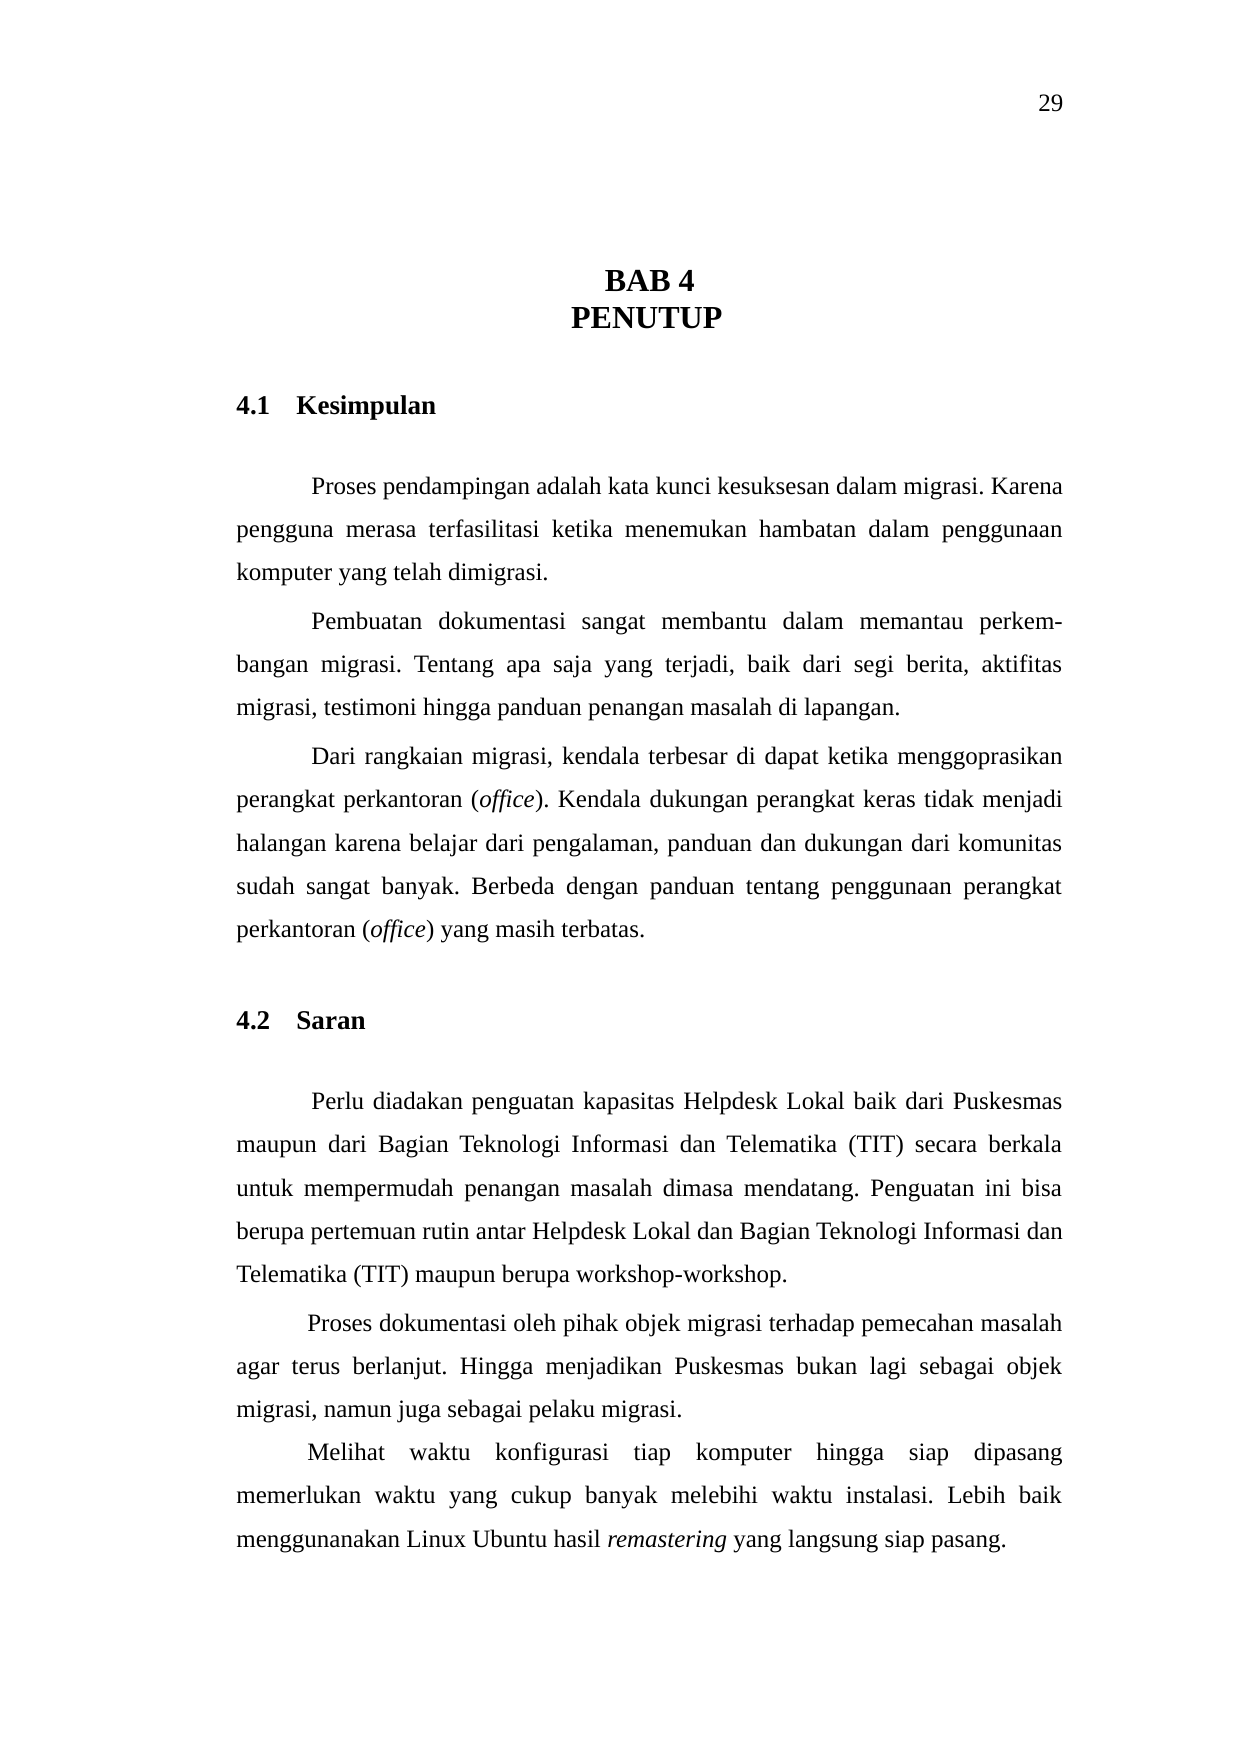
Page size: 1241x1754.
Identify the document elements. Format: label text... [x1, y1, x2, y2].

text Perlu diadakan penguatan kapasitas Helpdesk Lokal baik dari Puskesmas maupun dari Bagian Teknologi Informasi dan Telematika (TIT) secara berkala untuk mempermudah penangan masalah dimasa mendatang. Penguatan ini bisa berupa pertemuan rutin antar Helpdesk Lokal dan Bagian Teknologi Informasi dan Telematika (TIT) maupun berupa workshop-workshop. [236, 1086, 1063, 1288]
subtitle Kesimpulan [236, 389, 1063, 420]
text Pembuatan dokumentasi sangat membantu dalam memantau perkem-bangan migrasi. Tentang apa saja yang terjadi, baik dari segi berita, aktifitas migrasi, testimoni hingga panduan penangan masalah di lapangan. [236, 606, 1063, 721]
text Proses dokumentasi oleh pihak objek migrasi terhadap pemecahan masalah agar terus berlanjut. Hingga menjadikan Puskesmas bukan lagi sebagai objek migrasi, namun juga sebagai pelaku migrasi. [236, 1308, 1063, 1423]
subtitle Saran [236, 1004, 1063, 1036]
text Melihat waktu konfigurasi tiap komputer hingga siap dipasang memerlukan waktu yang cukup banyak melebihi waktu instalasi. Lebih baik menggunanakan Linux Ubuntu hasil remastering yang langsung siap pasang. [236, 1437, 1063, 1552]
text Dari rangkaian migrasi, kendala terbesar di dapat ketika menggoprasikan perangkat perkantoran (office). Kendala dukungan perangkat keras tidak menjadi halangan karena belajar dari pengalaman, panduan dan dukungan dari komunitas sudah sangat banyak. Berbeda dengan panduan tentang penggunaan perangkat perkantoran (office) yang masih terbatas. [236, 741, 1063, 943]
subtitle PENUTUP [236, 261, 1063, 335]
text Proses pendampingan adalah kata kunci kesuksesan dalam migrasi. Karena pengguna merasa terfasilitasi ketika menemukan hambatan dalam penggunaan komputer yang telah dimigrasi. [236, 471, 1063, 586]
